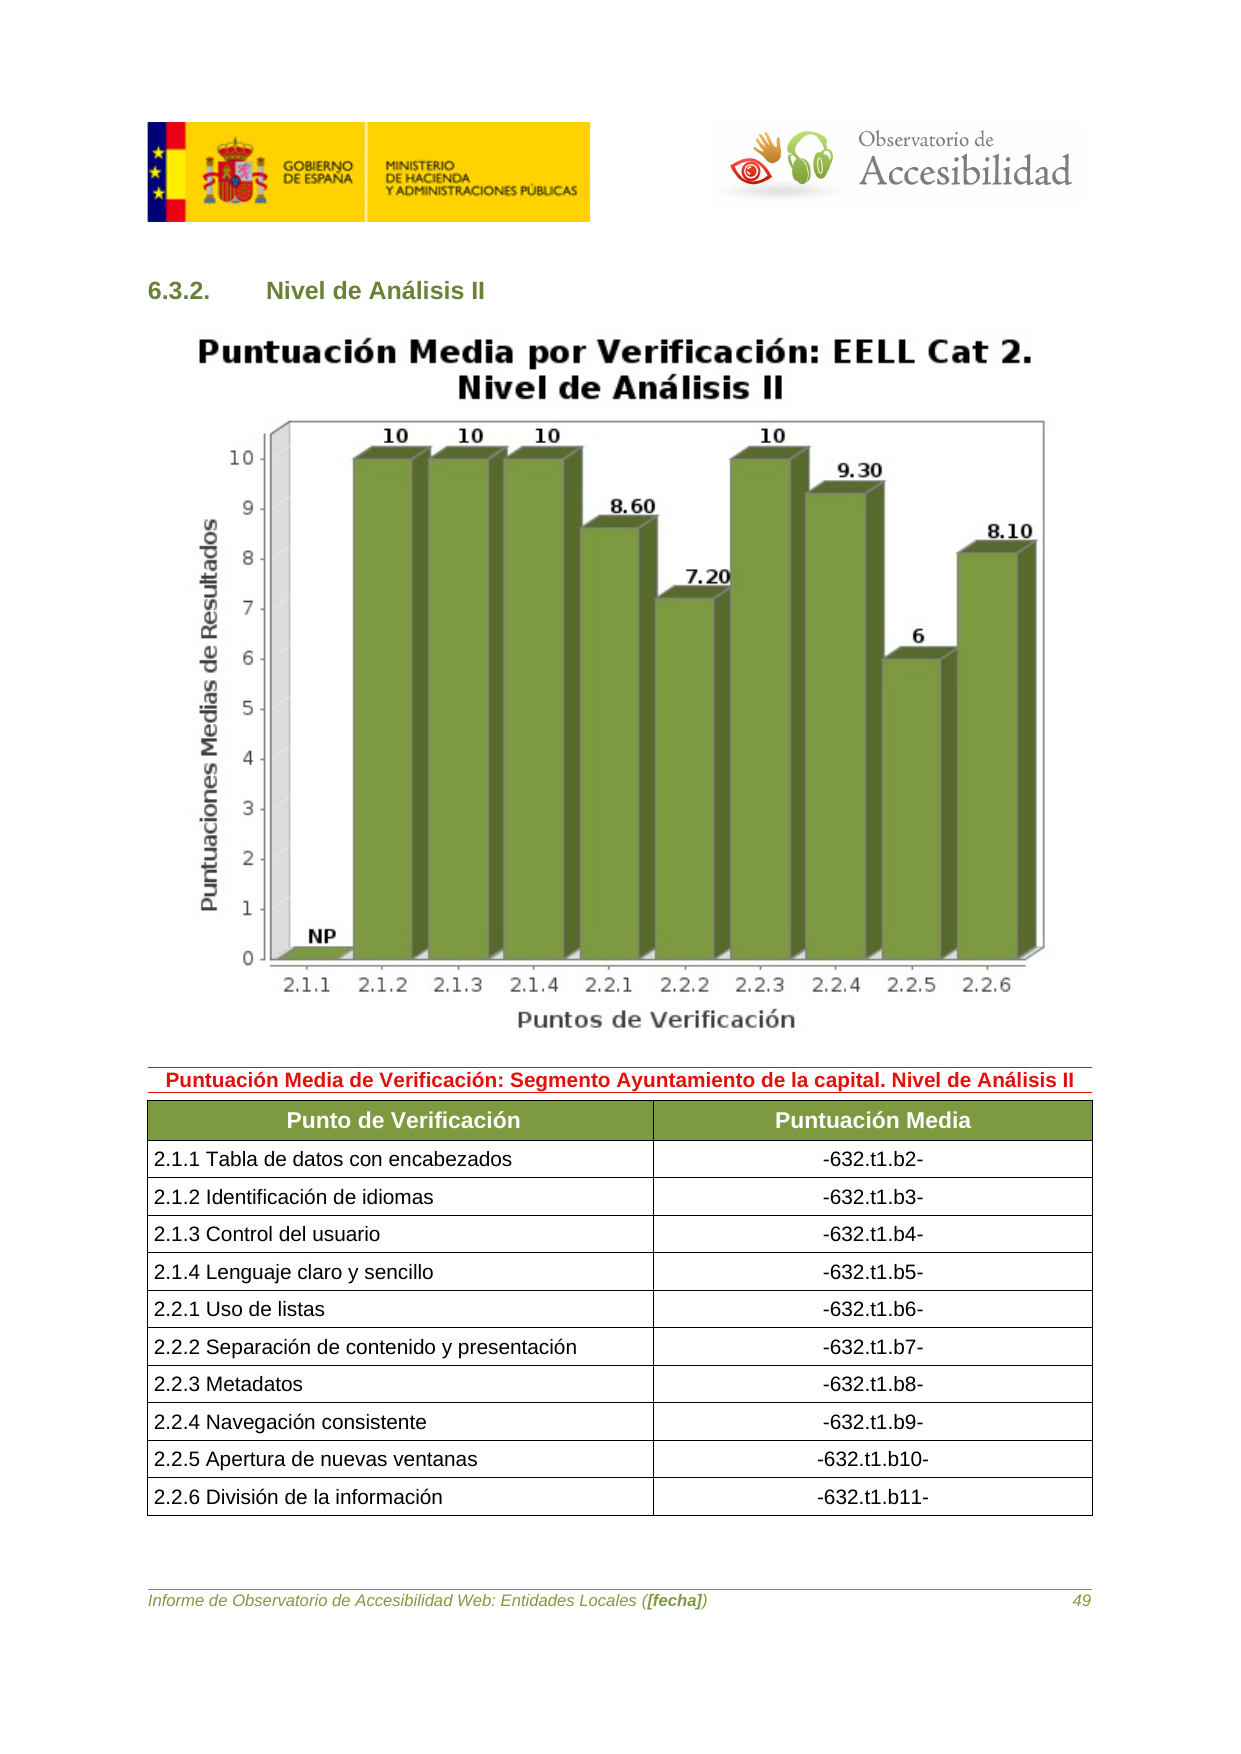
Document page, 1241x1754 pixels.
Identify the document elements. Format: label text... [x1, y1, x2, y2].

table_cell -632.t1.b3- [654, 1178, 1092, 1215]
list Nivel de Análisis II [148, 276, 1092, 304]
table_cell 2.2.2 Separación de contenido y presentación [148, 1328, 653, 1365]
table_header Puntuación Media [654, 1101, 1092, 1140]
table_cell 2.1.2 Identificación de idiomas [148, 1178, 653, 1215]
table_cell -632.t1.b10- [654, 1441, 1092, 1477]
table_cell 2.1.3 Control del usuario [148, 1216, 653, 1252]
table_cell -632.t1.b5- [654, 1253, 1092, 1290]
table_cell -632.t1.b9- [654, 1403, 1092, 1440]
table_cell 2.2.6 División de la información [148, 1478, 653, 1515]
table_cell 2.2.1 Uso de listas [148, 1291, 653, 1327]
table_cell -632.t1.b11- [654, 1478, 1092, 1515]
picture [178, 332, 1062, 1042]
table_cell -632.t1.b8- [654, 1366, 1092, 1402]
table_header Punto de Verificación [148, 1101, 653, 1140]
table_cell 2.1.4 Lenguaje claro y sencillo [148, 1253, 653, 1290]
picture [710, 122, 1086, 205]
table_cell 2.2.3 Metadatos [148, 1366, 653, 1402]
table_cell 2.2.4 Navegación consistente [148, 1403, 653, 1440]
table_cell 2.2.5 Apertura de nuevas ventanas [148, 1441, 653, 1477]
picture [147, 122, 591, 222]
table_cell -632.t1.b2- [654, 1141, 1092, 1177]
table_cell -632.t1.b6- [654, 1291, 1092, 1327]
table_cell 2.1.1 Tabla de datos con encabezados [148, 1141, 653, 1177]
text Puntuación Media de Verificación: Segmento Ayuntamiento de la capital. Nivel de Análisis II [148, 1068, 1092, 1092]
table_cell -632.t1.b4- [654, 1216, 1092, 1252]
table_cell -632.t1.b7- [654, 1328, 1092, 1365]
